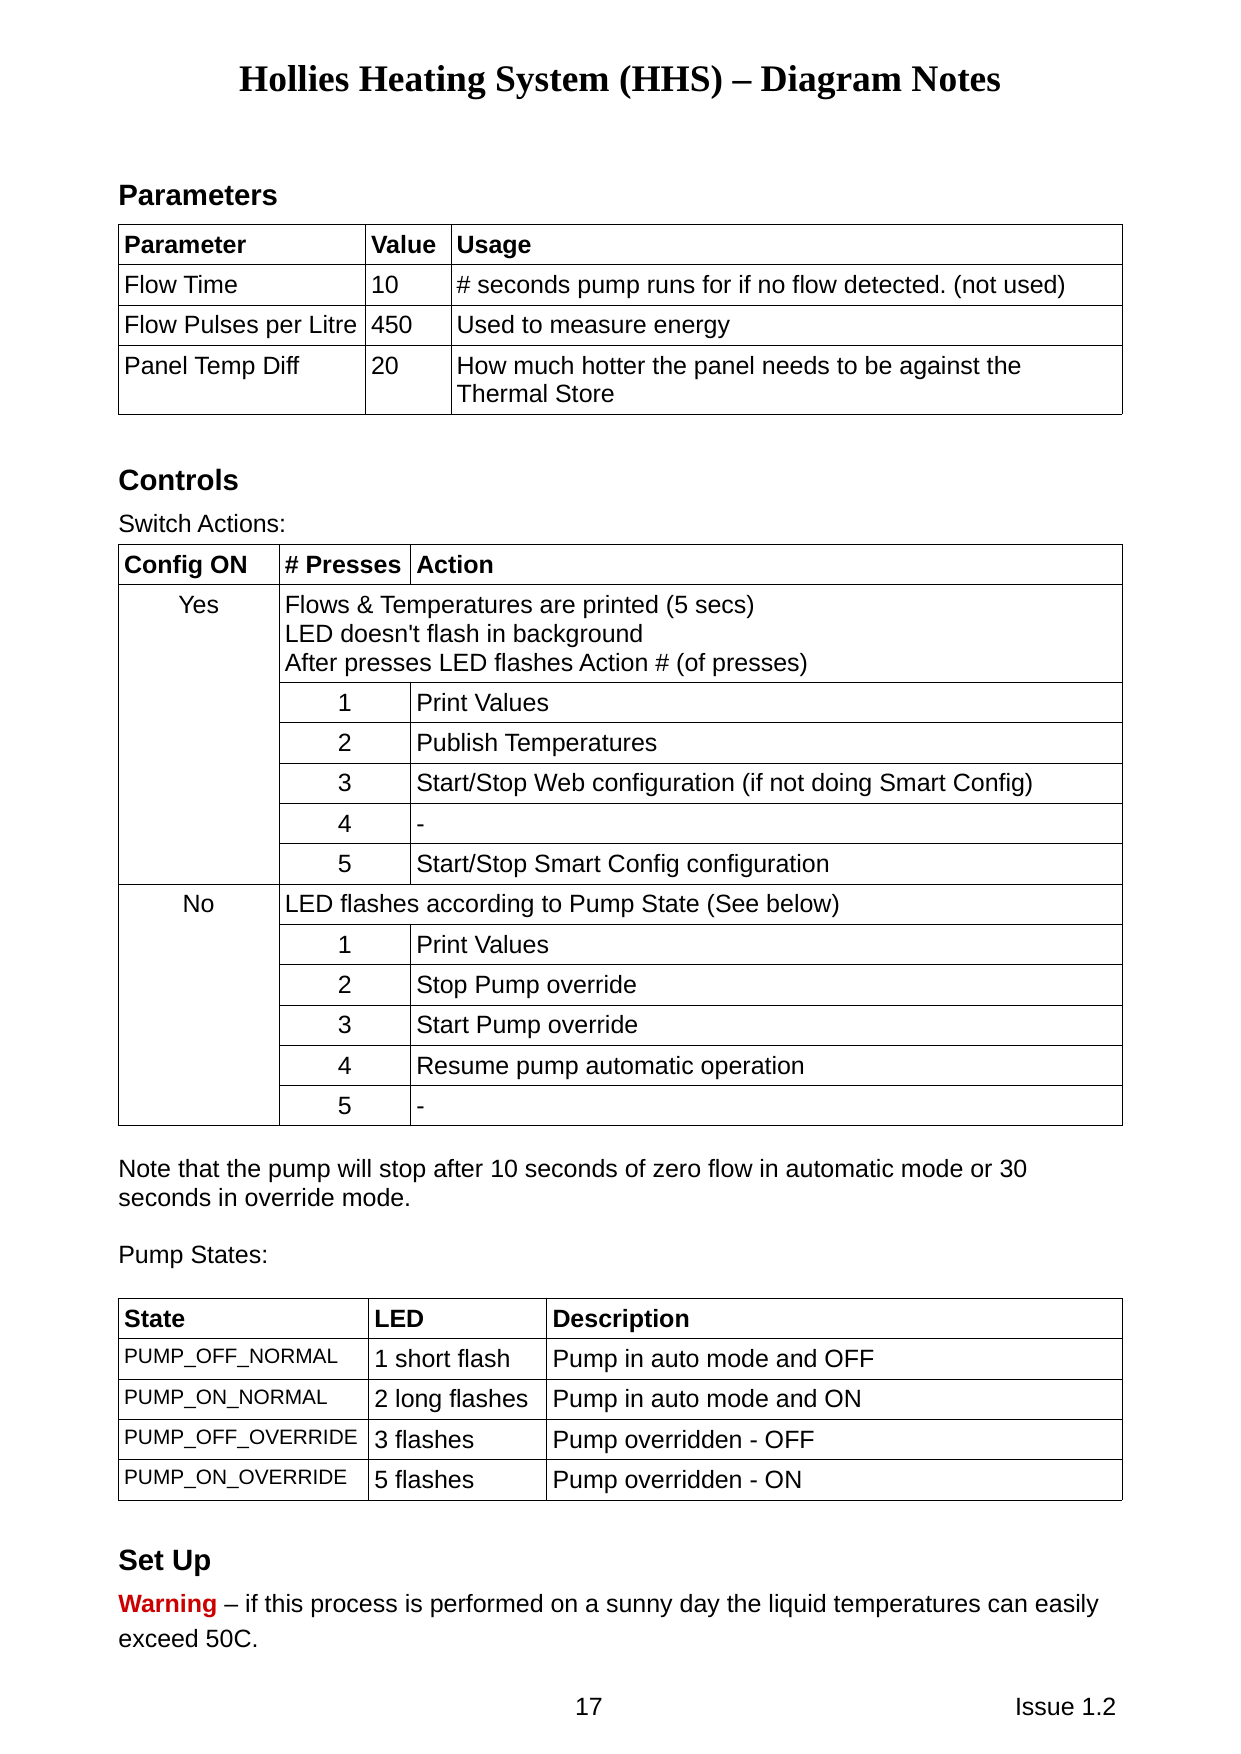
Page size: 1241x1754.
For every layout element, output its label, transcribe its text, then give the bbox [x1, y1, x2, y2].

table_cell 450 [366, 306, 451, 345]
table_cell Start/Stop Web configuration (if not doing Smart Config) [411, 764, 1122, 803]
table_cell Publish Temperatures [411, 723, 1122, 763]
text Warning – if this process is performed on a sunny day the liquid temperatures can easily exceed 50C. [118, 1589, 1122, 1652]
table_cell Pump in auto mode and ON [547, 1380, 1122, 1419]
table_cell Start Pump override [411, 1006, 1122, 1045]
table_header Parameter [119, 225, 365, 264]
table_cell 5 flashes [369, 1460, 546, 1499]
text Note that the pump will stop after 10 seconds of zero flow in automatic mode or 30 seconds in override mode. [118, 1154, 1122, 1212]
table_cell PUMP_ON_NORMAL [119, 1380, 368, 1419]
table_cell 2 [280, 723, 410, 763]
table_cell PUMP_OFF_OVERRIDE [119, 1420, 368, 1459]
table_cell Print Values [411, 683, 1122, 722]
table_cell 5 [280, 1086, 410, 1125]
table_cell 3 flashes [369, 1420, 546, 1459]
table_cell 20 [366, 346, 451, 414]
table_cell Panel Temp Diff [119, 346, 365, 414]
table_cell # seconds pump runs for if no flow detected. (not used) [452, 265, 1122, 304]
table_cell Pump overridden - ON [547, 1460, 1122, 1499]
table_cell Start/Stop Smart Config configuration [411, 844, 1122, 883]
table_cell Pump in auto mode and OFF [547, 1339, 1122, 1379]
table_header # Presses [280, 545, 410, 584]
table_header Config ON [119, 545, 279, 584]
table_cell 2 [280, 965, 410, 1004]
table_header Value [366, 225, 451, 264]
table_cell Used to measure energy [452, 306, 1122, 345]
table_cell No [119, 885, 279, 1125]
table_cell 3 [280, 764, 410, 803]
table_cell 3 [280, 1006, 410, 1045]
table_cell Print Values [411, 925, 1122, 964]
table_cell - [411, 1086, 1122, 1125]
table_cell Stop Pump override [411, 965, 1122, 1004]
table_cell 1 [280, 925, 410, 964]
table_cell How much hotter the panel needs to be against the Thermal Store [452, 346, 1122, 414]
table_cell 2 long flashes [369, 1380, 546, 1419]
subtitle Set Up [118, 1543, 1122, 1577]
table_cell Resume pump automatic operation [411, 1046, 1122, 1085]
table_cell 4 [280, 1046, 410, 1085]
table_cell Flow Time [119, 265, 365, 304]
subtitle Parameters [118, 178, 1122, 211]
table_cell Yes [119, 585, 279, 883]
table_header Description [547, 1299, 1122, 1338]
table_cell 5 [280, 844, 410, 883]
table_header LED [369, 1299, 546, 1338]
table_header Action [411, 545, 1122, 584]
table_cell Flow Pulses per Litre [119, 306, 365, 345]
table_cell LED flashes according to Pump State (See below) [280, 885, 1122, 924]
table_cell PUMP_ON_OVERRIDE [119, 1460, 368, 1499]
text Pump States: [118, 1241, 1122, 1269]
table_cell 4 [280, 804, 410, 843]
table_cell - [411, 804, 1122, 843]
table_cell 10 [366, 265, 451, 304]
table_cell Pump overridden - OFF [547, 1420, 1122, 1459]
table_cell PUMP_OFF_NORMAL [119, 1339, 368, 1379]
subtitle Controls [118, 463, 1122, 497]
table_header Usage [452, 225, 1122, 264]
table_cell 1 short flash [369, 1339, 546, 1379]
text Switch Actions: [118, 509, 1122, 538]
table_header State [119, 1299, 368, 1338]
table_cell Flows & Temperatures are printed (5 secs) LED doesn't flash in background After presses LED flashes Action # (of presses) [280, 585, 1122, 682]
table_cell 1 [280, 683, 410, 722]
